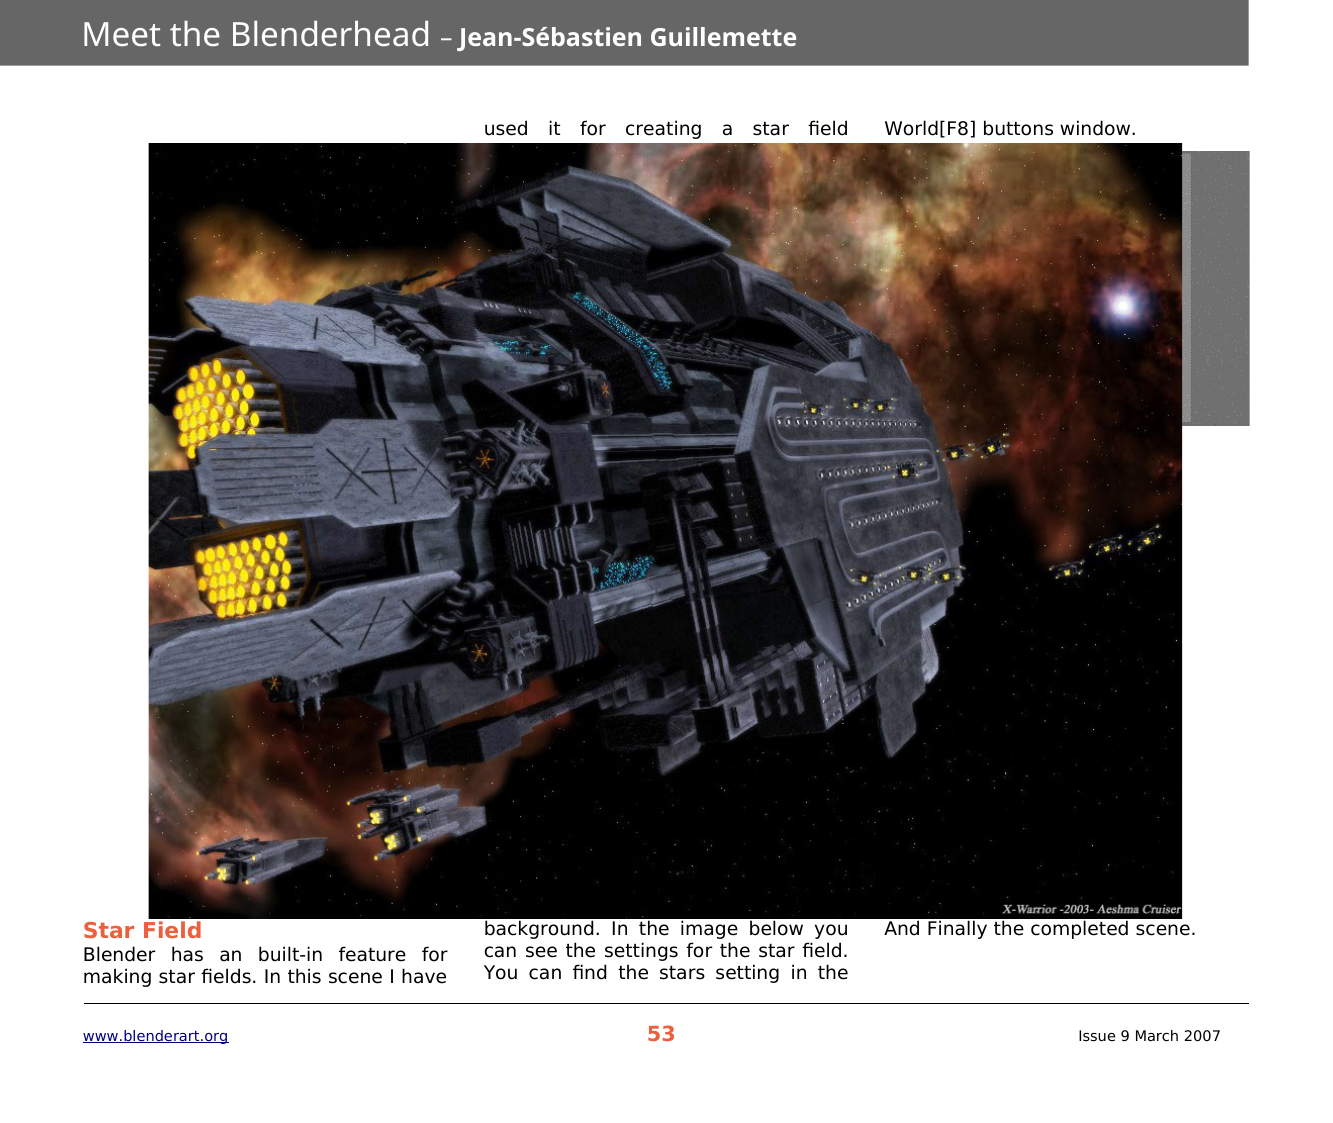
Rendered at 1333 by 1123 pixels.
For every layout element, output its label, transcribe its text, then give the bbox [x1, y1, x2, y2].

text background. In the image below you can see the settings for the star field. You can find the stars setting in the [483, 919, 849, 984]
text And Finally the completed scene. [884, 426, 1249, 940]
text World[F8] buttons window. [884, 118, 1249, 140]
text used it for creating a star field [483, 118, 849, 143]
text Blender has an built-in feature for making star fields. In this scene I have [83, 944, 448, 988]
text [884, 140, 1249, 151]
text Star Field [83, 118, 448, 944]
picture [148, 143, 1250, 919]
